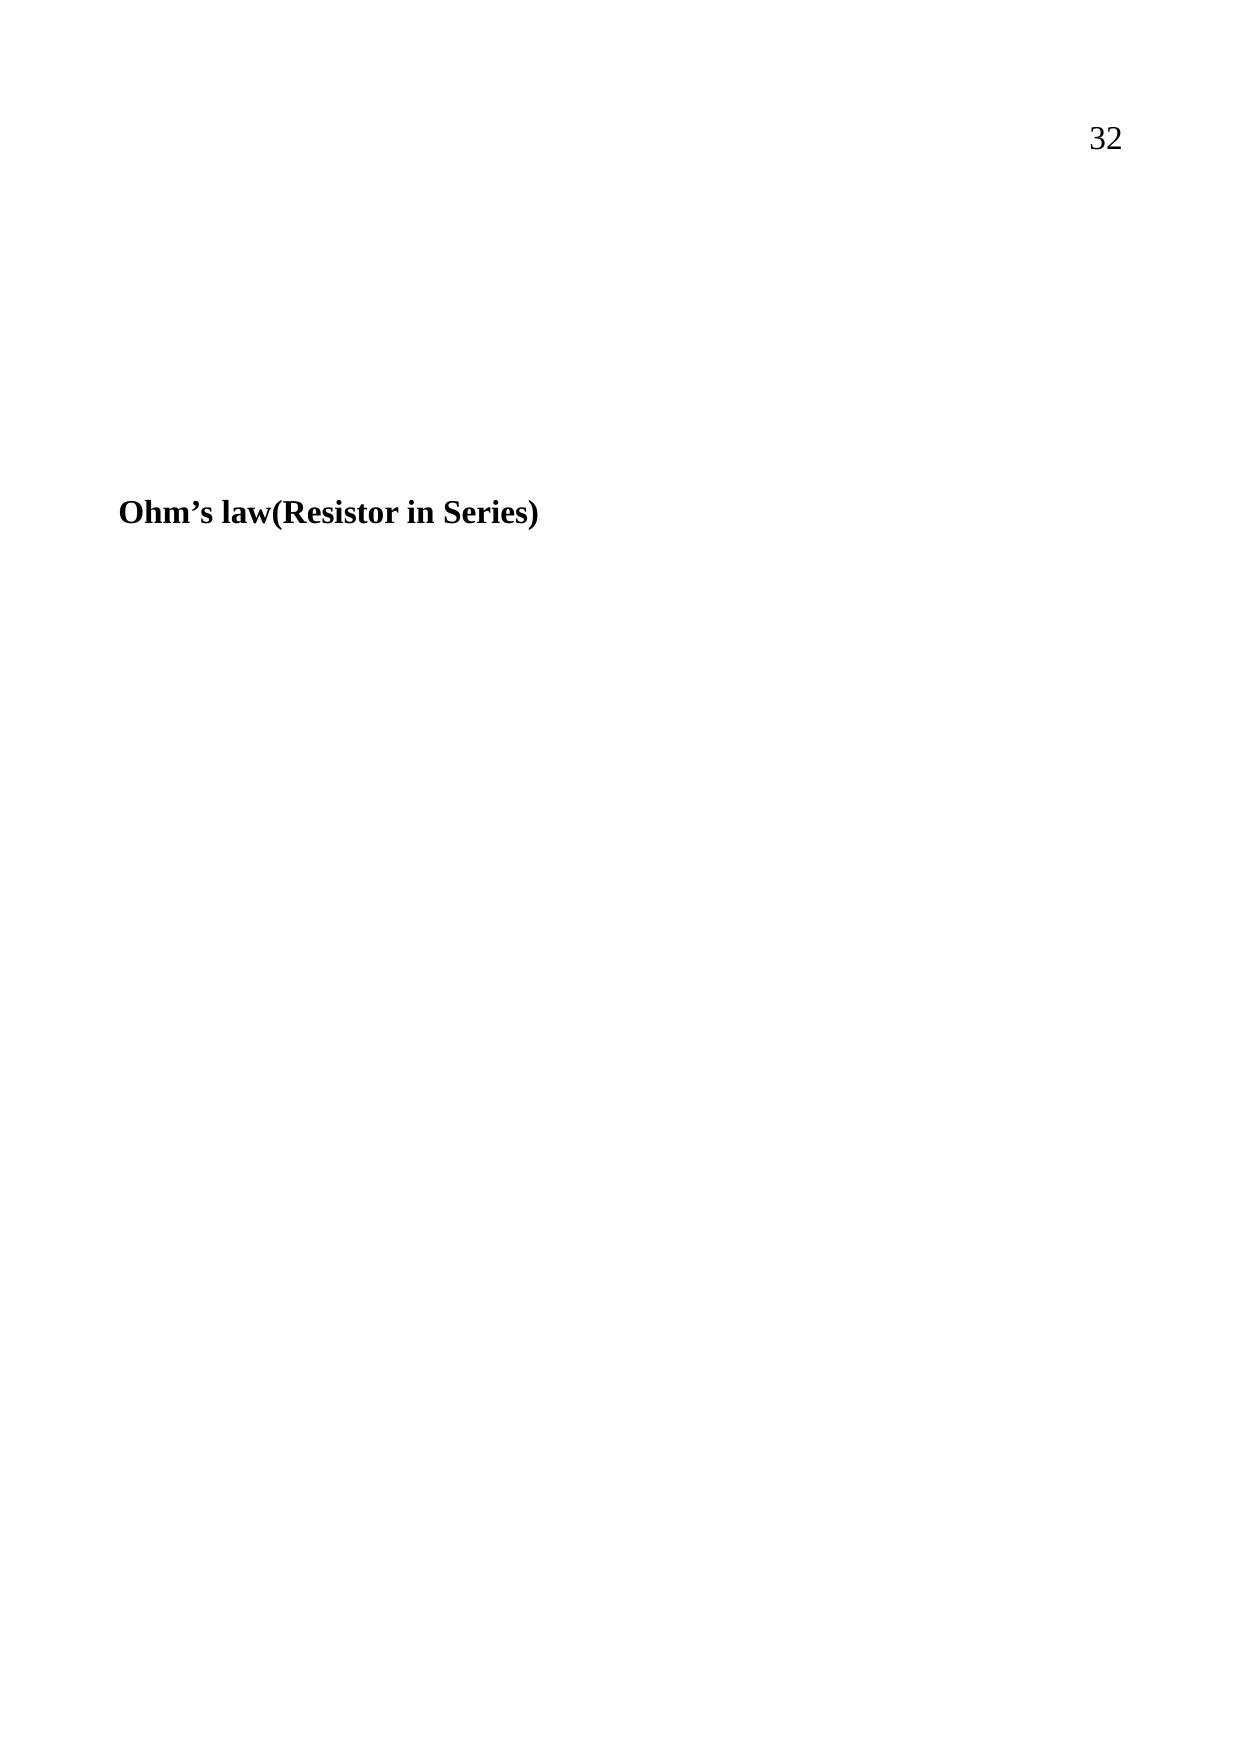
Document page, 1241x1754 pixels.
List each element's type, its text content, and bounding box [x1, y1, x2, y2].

text Ohm’s law(Resistor in Series) [118, 493, 1122, 531]
